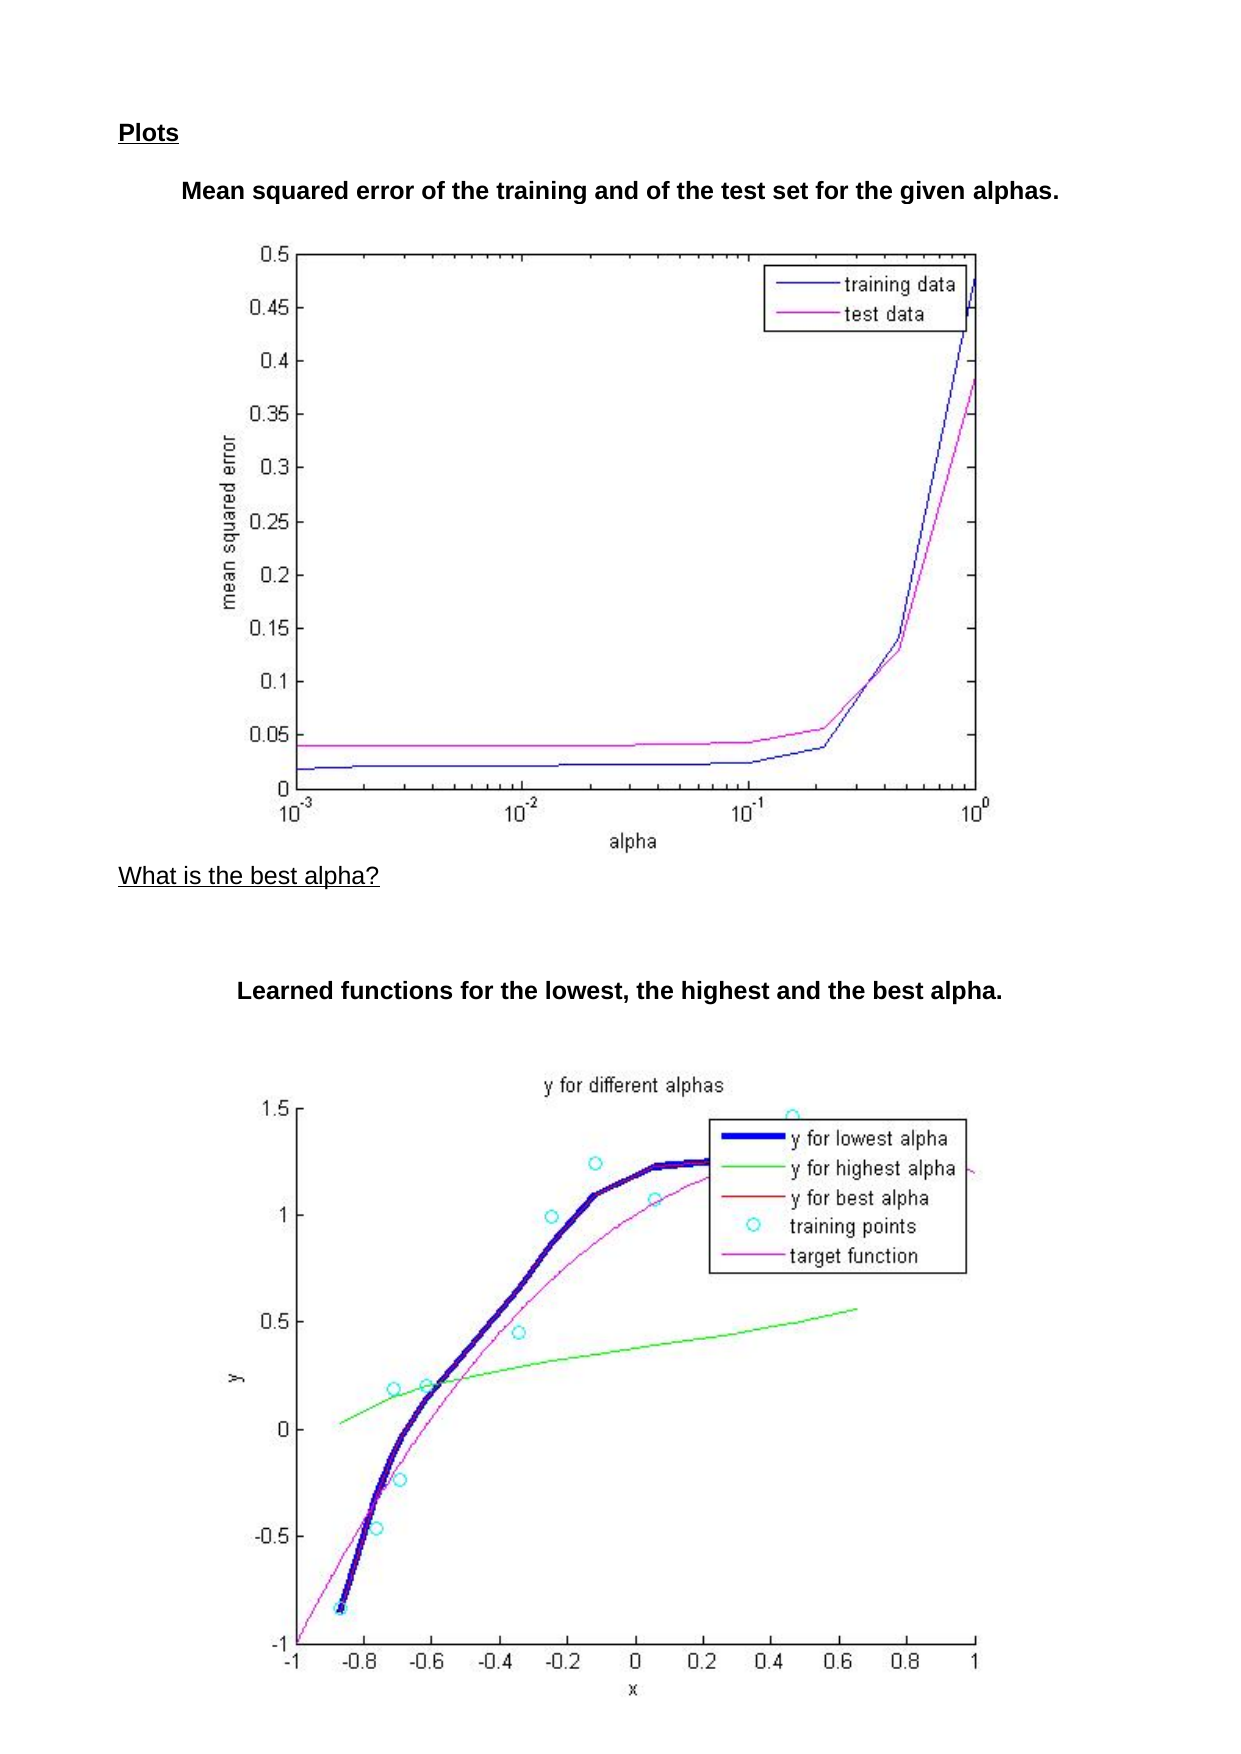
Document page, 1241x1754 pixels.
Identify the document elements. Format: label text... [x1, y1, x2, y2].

text Plots [118, 118, 1122, 147]
picture [182, 1059, 1058, 1716]
text Learned functions for the lowest, the highest and the best alpha. [118, 976, 1122, 1004]
text Mean squared error of the training and of the test set for the given alphas. [118, 176, 1122, 204]
picture [182, 204, 1058, 861]
text What is the best alpha? [118, 204, 1122, 889]
